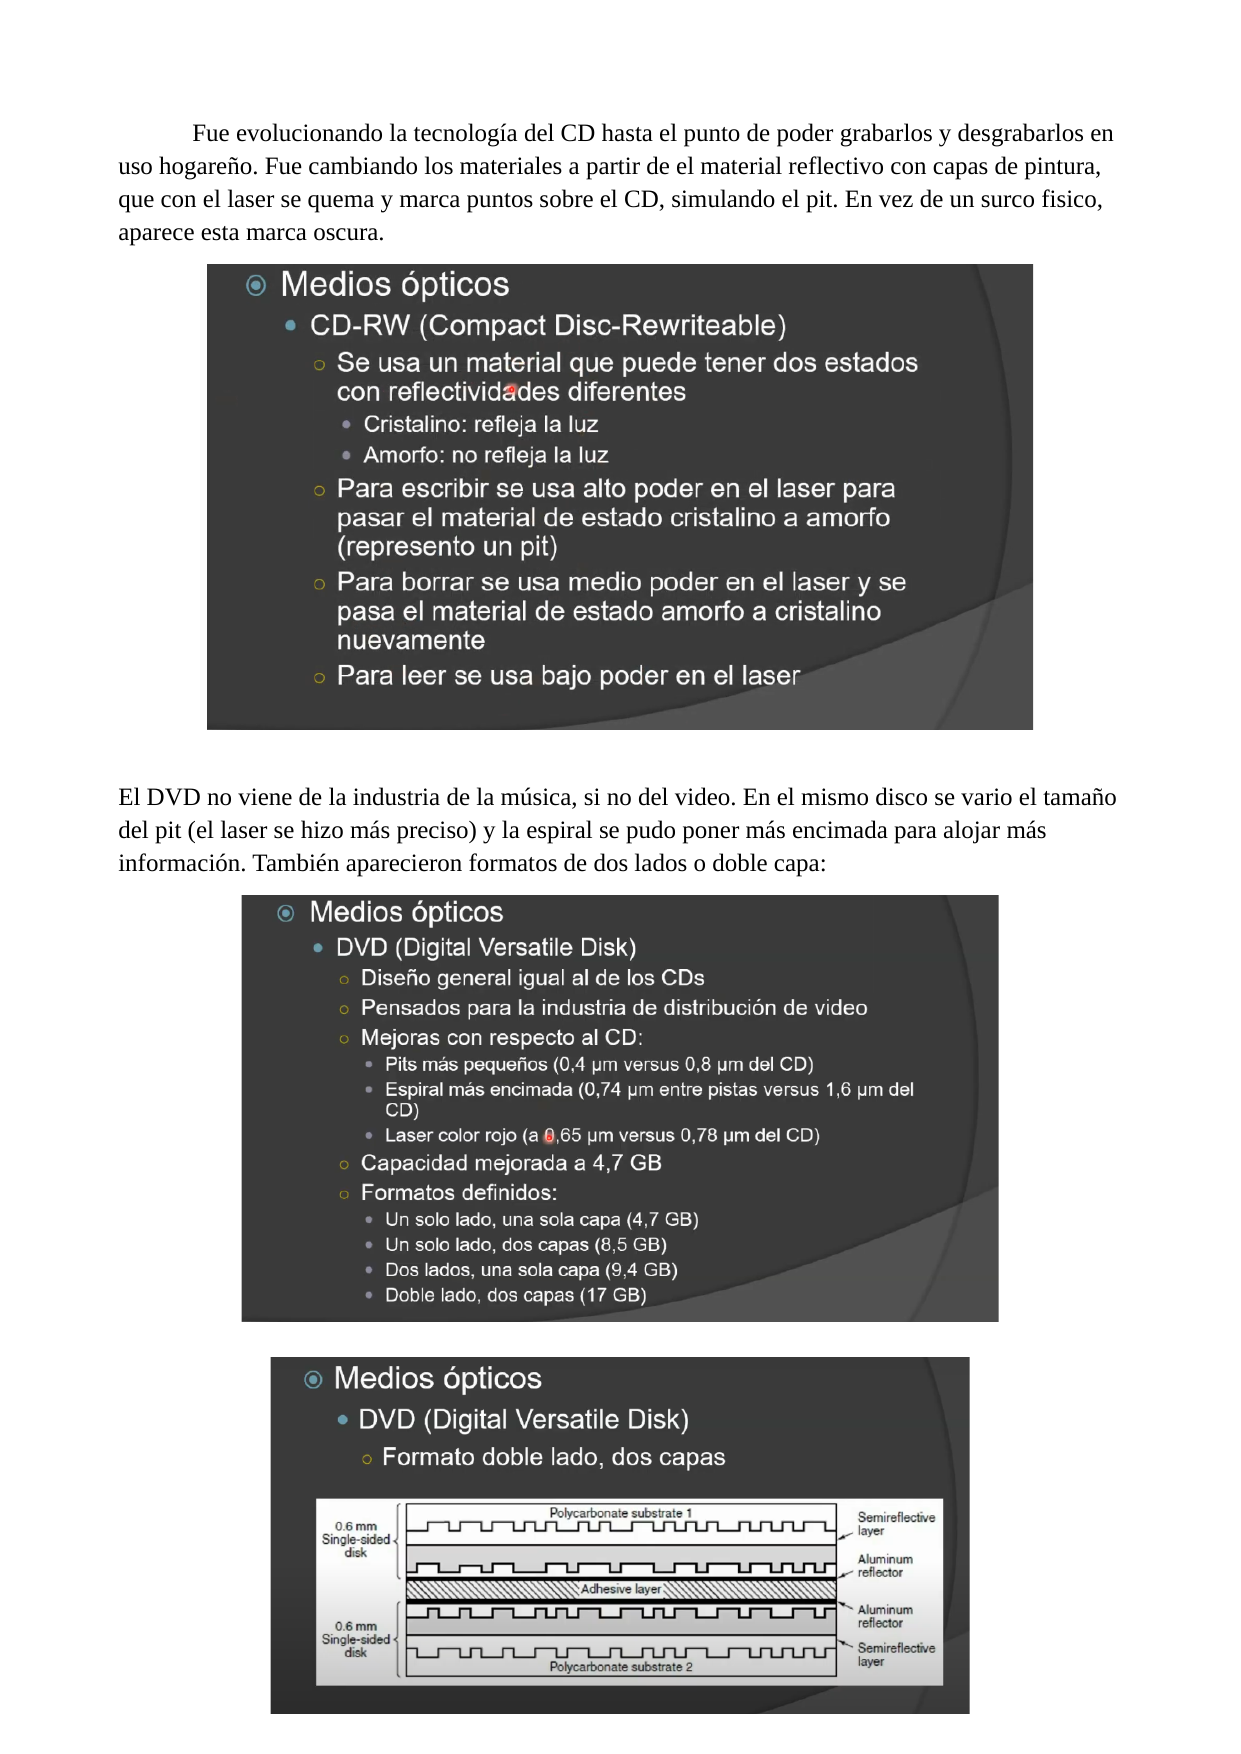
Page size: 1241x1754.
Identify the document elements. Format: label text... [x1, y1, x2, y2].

picture [207, 264, 1034, 730]
picture [241, 895, 999, 1322]
text El DVD no viene de la industria de la música, si no del video. En el mismo disco se vario el tamaño del pit (el laser se hizo más preciso) y la espiral se pudo poner más encimada para alojar más información. También aparecieron formatos de dos lados o doble capa: [118, 782, 1122, 877]
picture [270, 1357, 970, 1714]
text Fue evolucionando la tecnología del CD hasta el punto de poder grabarlos y desgrabarlos en uso hogareño. Fue cambiando los materiales a partir de el material reflectivo con capas de pintura, que con el laser se quema y marca puntos sobre el CD, simulando el pit. En vez de un surco fisico, aparece esta marca oscura. [118, 118, 1122, 246]
